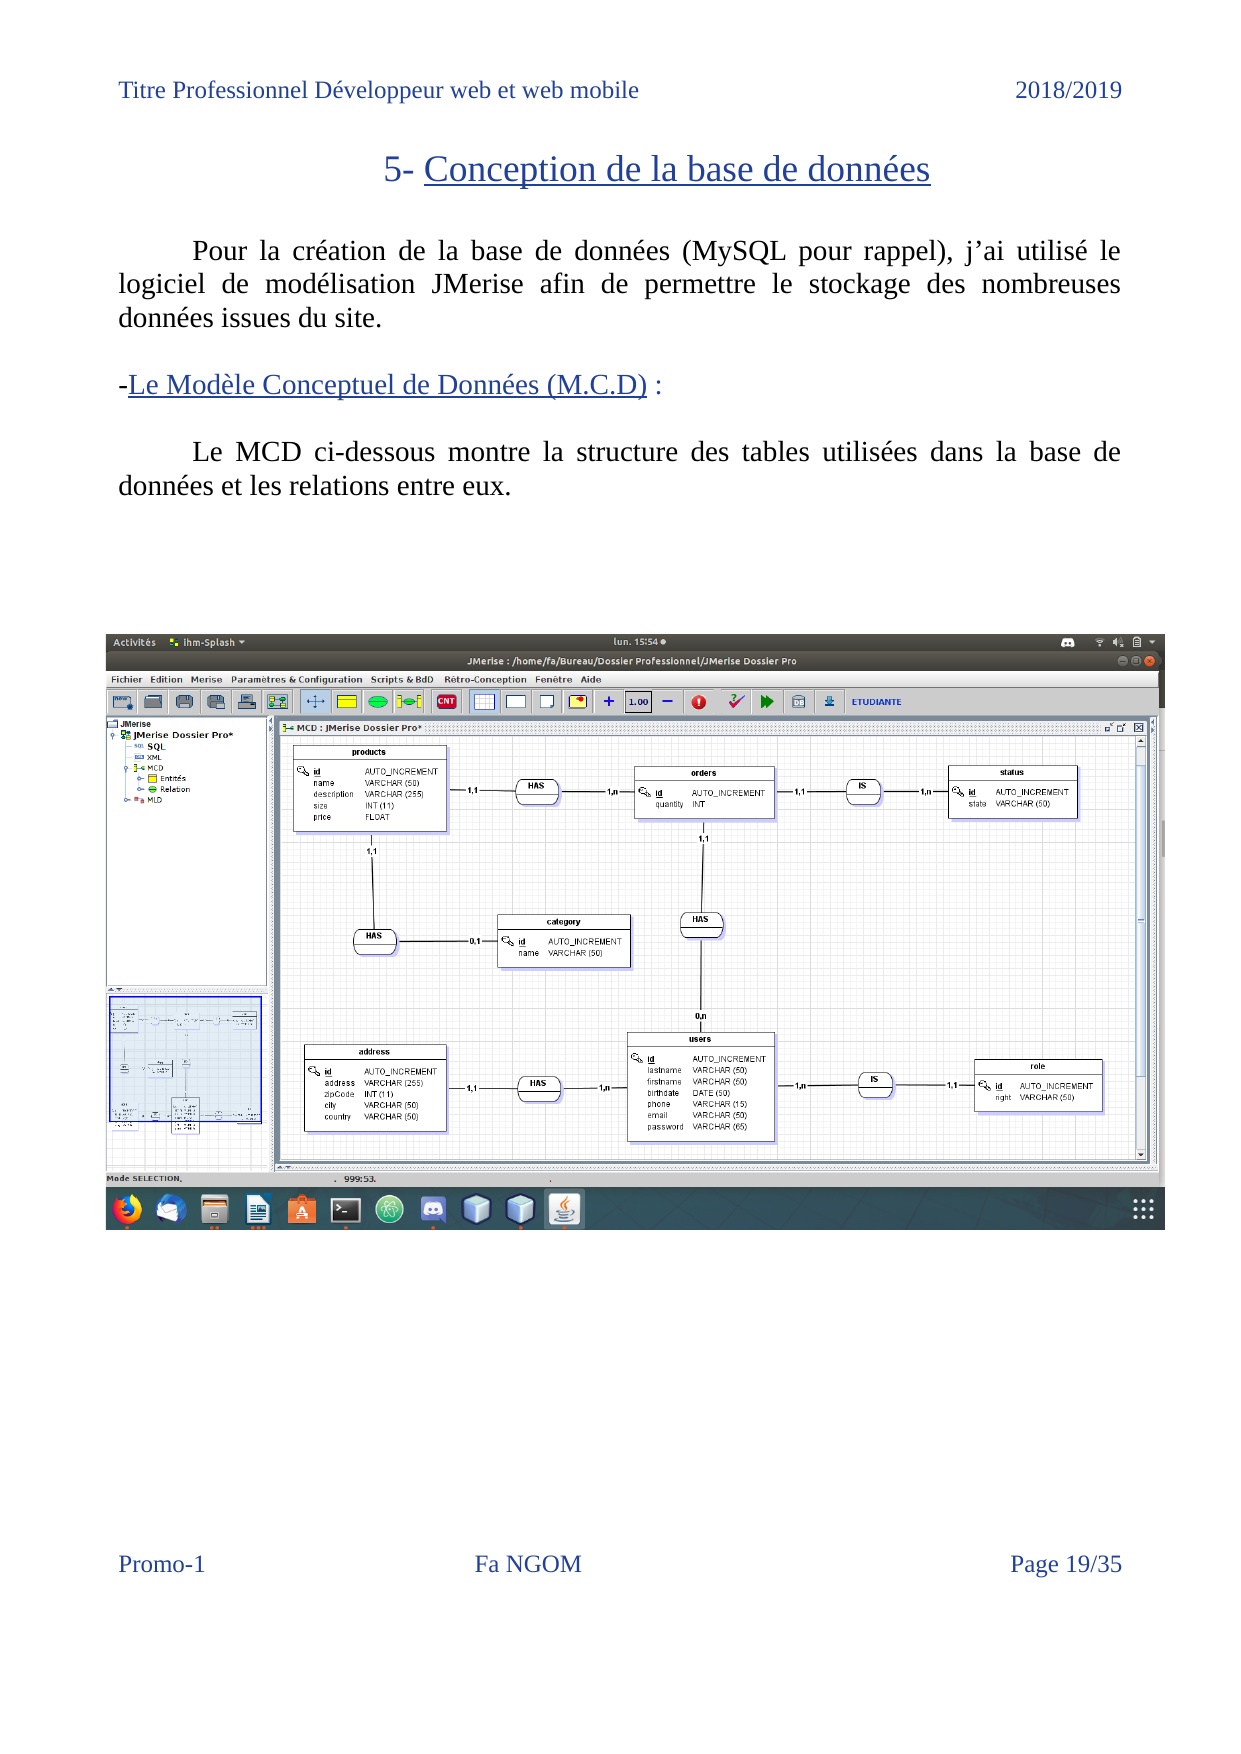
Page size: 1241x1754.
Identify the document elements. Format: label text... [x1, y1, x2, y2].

picture [105, 634, 1165, 1230]
text 5- Conception de la base de données [118, 147, 1122, 190]
text Le MCD ci-dessous montre la structure des tables utilisées dans la base de données et les relations entre eux. [118, 434, 1122, 501]
text -Le Modèle Conceptuel de Données (M.C.D) : [118, 367, 1122, 401]
text Pour la création de la base de données (MySQL pour rappel), j’ai utilisé le logiciel de modélisation JMerise afin de permettre le stockage des nombreuses données issues du site. [118, 233, 1122, 334]
